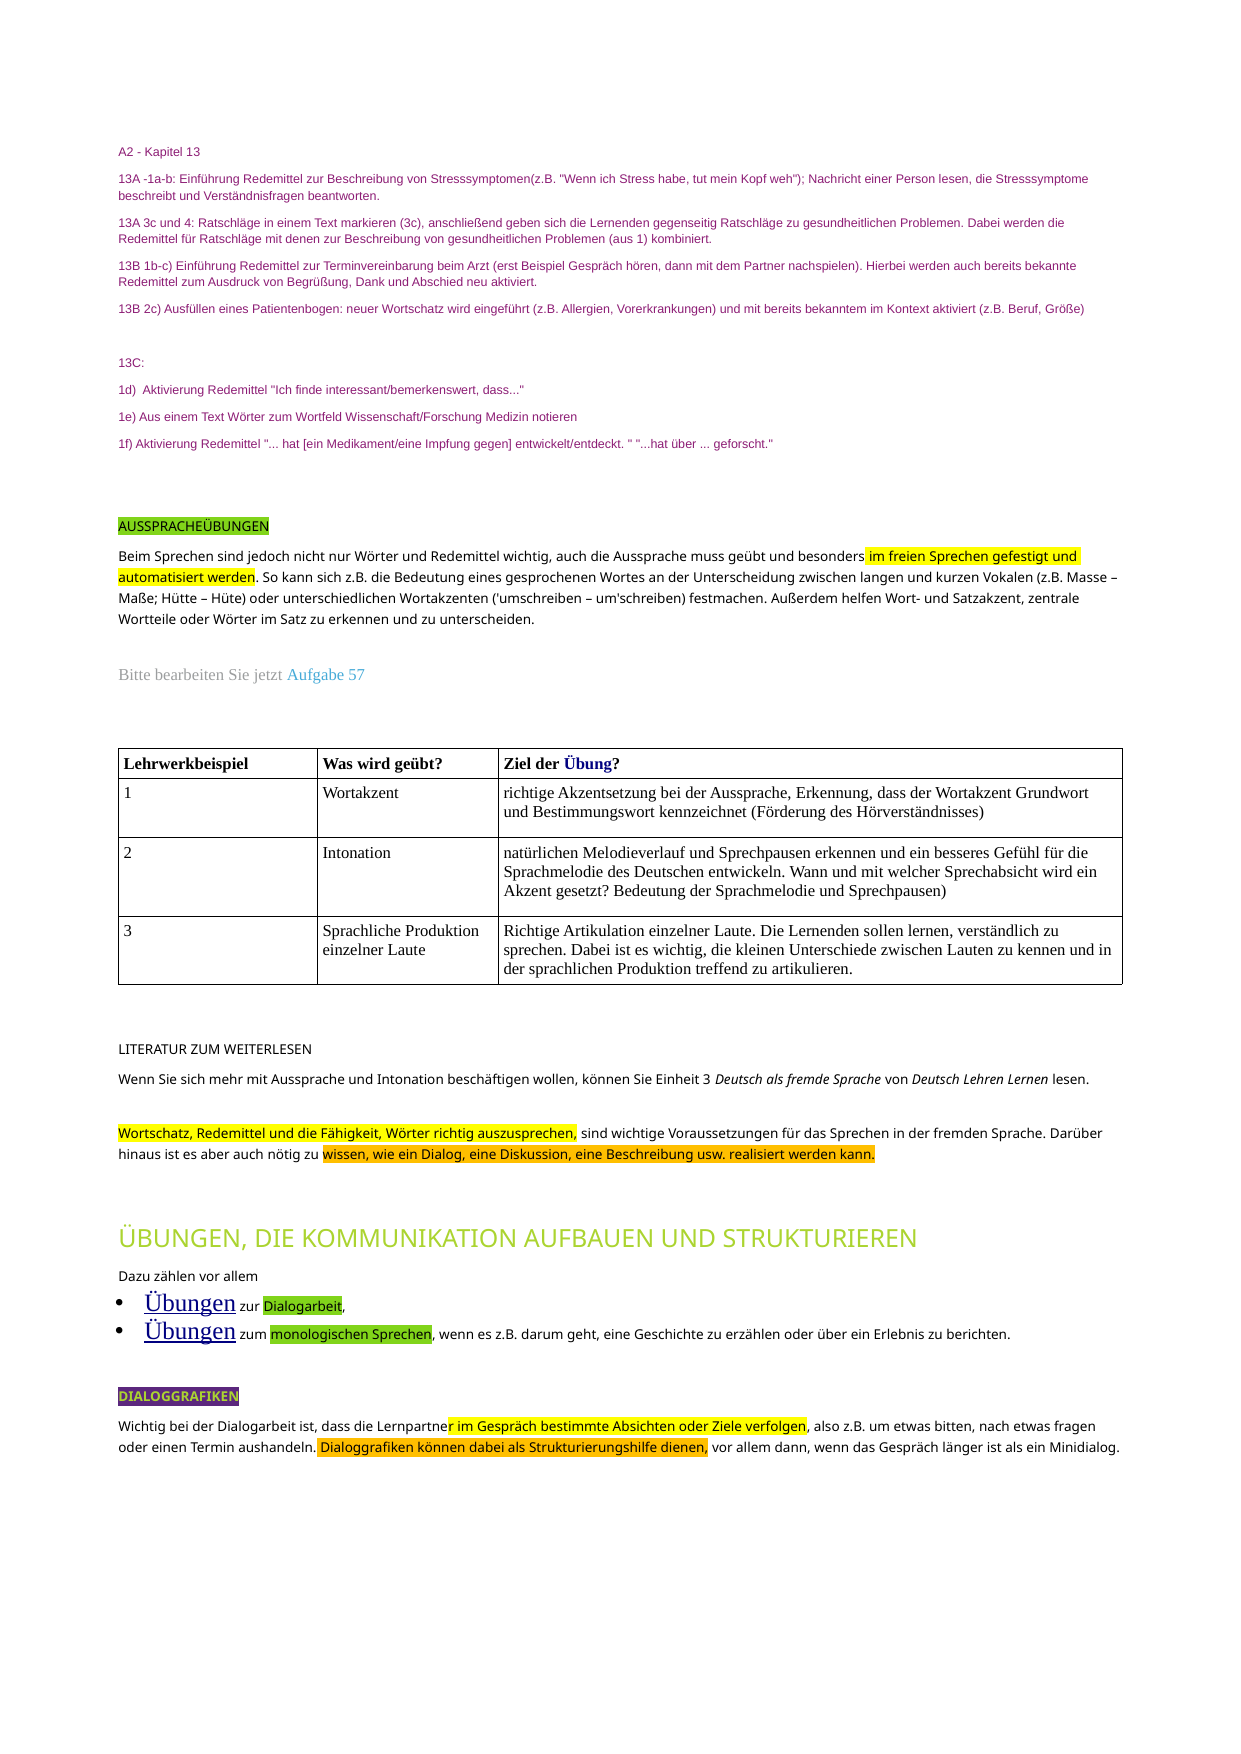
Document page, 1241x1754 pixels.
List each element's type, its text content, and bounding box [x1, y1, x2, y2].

text Wichtig bei der Dialogarbeit ist, dass die Lernpartner im Gespräch bestimmte Absichten oder Ziele verfolgen, also z.B. um etwas bitten, nach etwas fragen oder einen Termin aushandeln. Dialoggrafiken können dabei als Strukturierungshilfe dienen, vor allem dann, wenn das Gespräch länger ist als ein Minidialog. [118, 1417, 1122, 1457]
text 13B 1b-c) Einführung Redemittel zur Terminvereinbarung beim Arzt (erst Beispiel Gespräch hören, dann mit dem Partner nachspielen). Hierbei werden auch bereits bekannte Redemittel zum Ausdruck von Begrüßung, Dank und Abschied neu aktiviert. [118, 258, 1122, 289]
table_cell Sprachliche Produktion einzelner Laute [318, 917, 498, 983]
text 13C: [118, 356, 1122, 370]
text 1e) Aus einem Text Wörter zum Wortfeld Wissenschaft/Forschung Medizin notieren [118, 409, 1122, 424]
table_cell Wortakzent [318, 779, 498, 837]
subtitle DIALOGGRAFIKEN [118, 1387, 1122, 1406]
text 13B 2c) Ausfüllen eines Patientenbogen: neuer Wortschatz wird eingeführt (z.B. Allergien, Vorerkrankungen) und mit bereits bekanntem im Kontext aktiviert (z.B. Beruf, Größe) [118, 302, 1122, 316]
text 1d) Aktivierung Redemittel "Ich finde interessant/bemerkenswert, dass..." [118, 382, 1122, 397]
subtitle LITERATUR ZUM WEITERLESEN [118, 1040, 1122, 1058]
text A2 - Kapitel 13 [118, 145, 1122, 159]
text Dazu zählen vor allem [118, 1266, 1122, 1285]
table_cell 3 [119, 917, 317, 983]
subtitle AUSSPRACHEÜBUNGEN [118, 517, 1122, 535]
text Beim Sprechen sind jedoch nicht nur Wörter und Redemittel wichtig, auch die Aussprache muss geübt und besonders im freien Sprechen gefestigt und automatisiert werden. So kann sich z.B. die Bedeutung eines gesprochenen Wortes an der Unterscheidung zwischen langen und kurzen Vokalen (z.B. Masse – Maße; Hütte – Hüte) oder unterschiedlichen Wortakzenten ('umschreiben – um'schreiben) festmachen. Außerdem helfen Wort- und Satzakzent, zentrale Wortteile oder Wörter im Satz zu erkennen und zu unterscheiden. [118, 547, 1122, 629]
table_cell richtige Akzentsetzung bei der Aussprache, Erkennung, dass der Wortakzent Grundwort und Bestimmungswort kennzeichnet (Förderung des Hörverständnisses) [499, 779, 1122, 837]
subtitle ÜBUNGEN, DIE KOMMUNIKATION AUFBAUEN UND STRUKTURIEREN [118, 1221, 1122, 1255]
text Bitte bearbeiten Sie jetzt Aufgabe 57 [118, 664, 1122, 683]
list Übungen zum monologischen Sprechen, wenn es z.B. darum geht, eine Geschichte zu erzählen oder über ein Erlebnis zu berichten. [118, 1316, 1122, 1345]
table_cell Intonation [318, 838, 498, 916]
text 13A -1a-b: Einführung Redemittel zur Beschreibung von Stresssymptomen(z.B. "Wenn ich Stress habe, tut mein Kopf weh"); Nachricht einer Person lesen, die Stresssymptome beschreibt und Verständnisfragen beantworten. [118, 172, 1122, 203]
table_cell 2 [119, 838, 317, 916]
text 13A 3c und 4: Ratschläge in einem Text markieren (3c), anschließend geben sich die Lernenden gegenseitig Ratschläge zu gesundheitlichen Problemen. Dabei werden die Redemittel für Ratschläge mit denen zur Beschreibung von gesundheitlichen Problemen (aus 1) kombiniert. [118, 215, 1122, 246]
text Wenn Sie sich mehr mit Aussprache und Intonation beschäftigen wollen, können Sie Einheit 3 Deutsch als fremde Sprache von Deutsch Lehren Lernen lesen. [118, 1069, 1122, 1088]
list Übungen zur Dialogarbeit, [118, 1288, 1122, 1316]
table_cell natürlichen Melodieverlauf und Sprechpausen erkennen und ein besseres Gefühl für die Sprachmelodie des Deutschen entwickeln. Wann und mit welcher Sprechabsicht wird ein Akzent gesetzt? Bedeutung der Sprachmelodie und Sprechpausen) [499, 838, 1122, 916]
table_cell Richtige Artikulation einzelner Laute. Die Lernenden sollen lernen, verständlich zu sprechen. Dabei ist es wichtig, die kleinen Unterschiede zwischen Lauten zu kennen und in der sprachlichen Produktion treffend zu artikulieren. [499, 917, 1122, 983]
text 1f) Aktivierung Redemittel "... hat [ein Medikament/eine Impfung gegen] entwickelt/entdeckt. " "...hat über ... geforscht." [118, 436, 1122, 451]
table_cell 1 [119, 779, 317, 837]
table_header Was wird geübt? [318, 749, 498, 778]
table_header Ziel der Übung? [499, 749, 1122, 778]
table_header Lehrwerkbeispiel [119, 749, 317, 778]
text Wortschatz, Redemittel und die Fähigkeit, Wörter richtig auszusprechen, sind wichtige Voraussetzungen für das Sprechen in der fremden Sprache. Darüber hinaus ist es aber auch nötig zu wissen, wie ein Dialog, eine Diskussion, eine Beschreibung usw. realisiert werden kann. [118, 1124, 1122, 1163]
